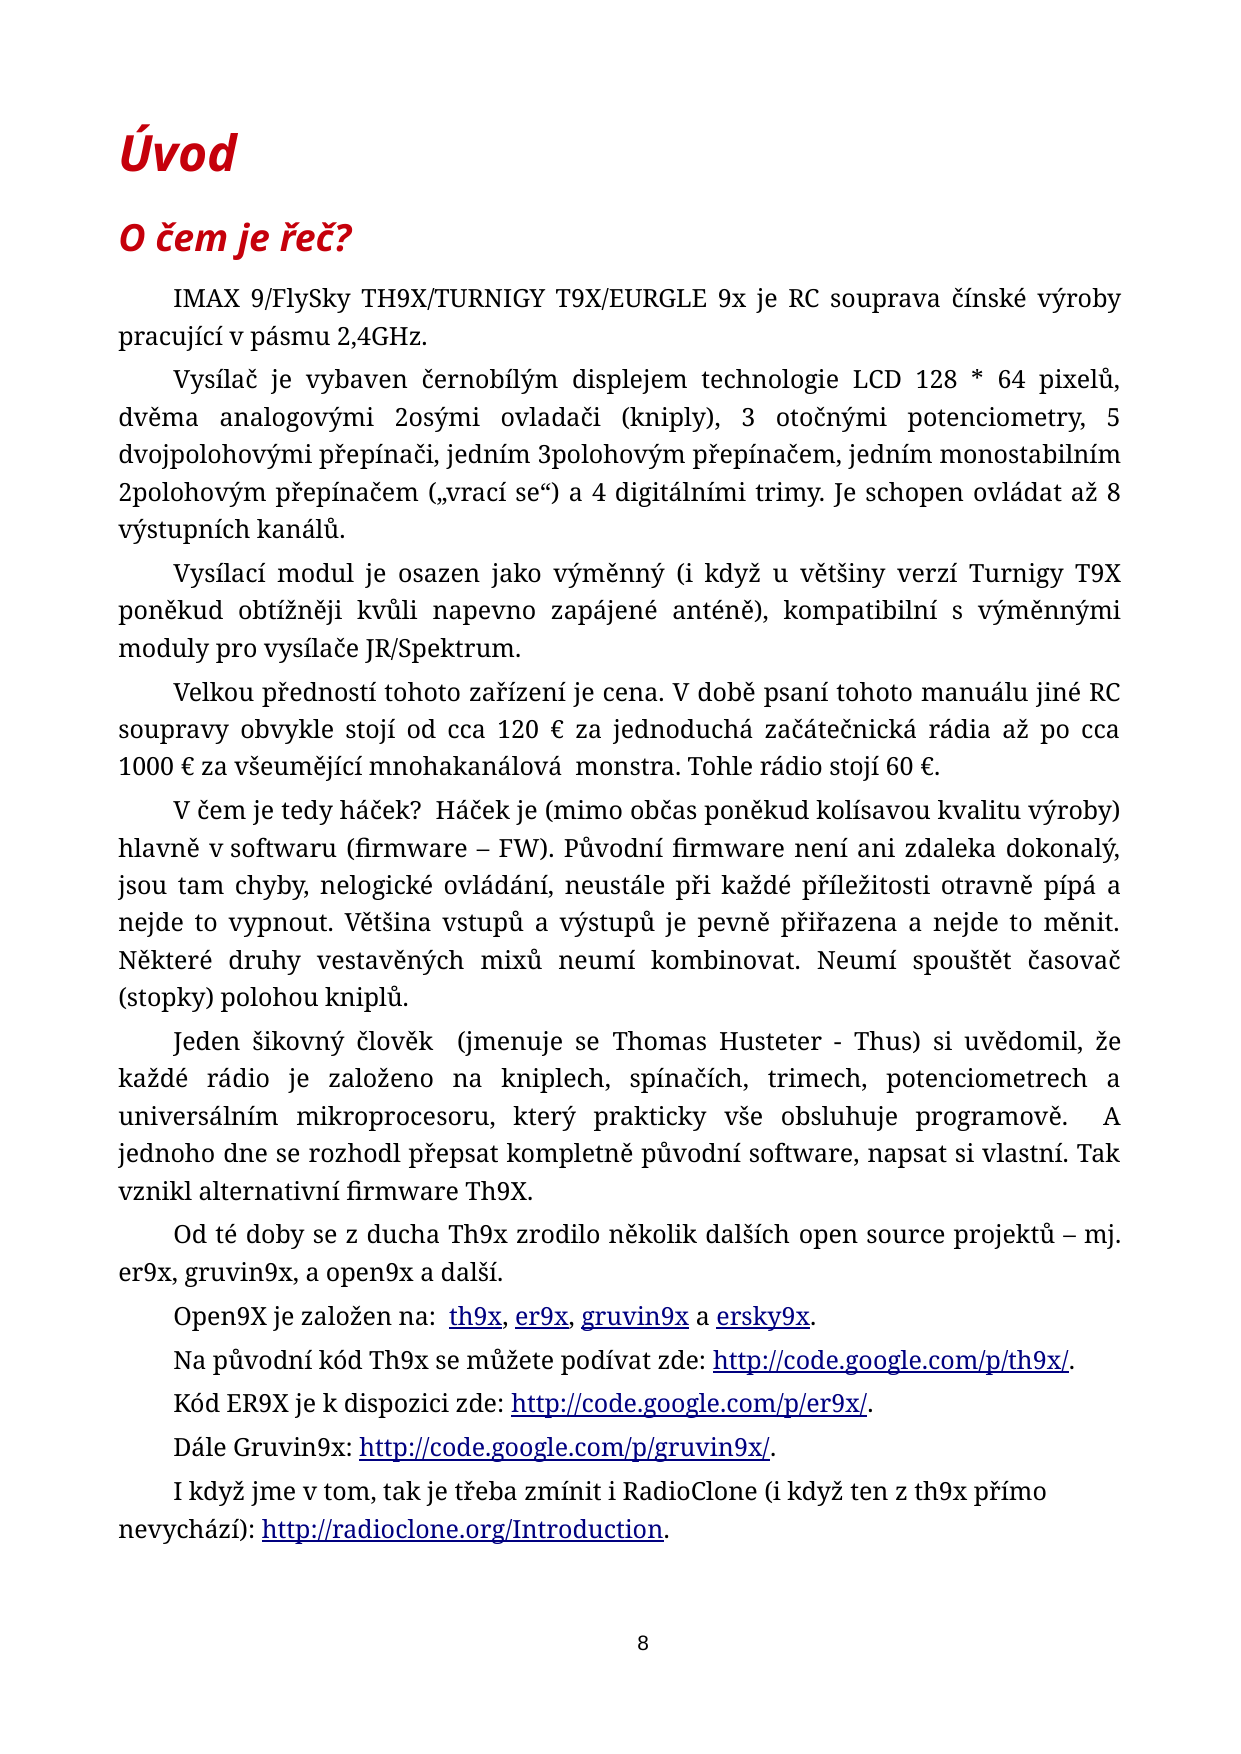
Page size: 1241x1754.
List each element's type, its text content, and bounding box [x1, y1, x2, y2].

text Jeden šikovný člověk (jmenuje se Thomas Husteter - Thus) si uvědomil, že každé rádio je založeno na kniplech, spínačích, trimech, potenciometrech a universálním mikroproce­soru, který prakticky vše obsluhuje programově. A jednoho dne se rozhodl přepsat kompletně původní software, napsat si vlastní. Tak vznikl alternativní firmware Th9X. [118, 1024, 1122, 1207]
text Vysílací modul je osazen jako výměnný (i když u většiny verzí Turnigy T9X poněkud ob­tížněji kvůli napevno zapájené anténě), kompatibilní s výměnnými moduly pro vysílače JR/Spektrum. [118, 556, 1122, 664]
text Dále Gruvin9x: http://code.google.com/p/gruvin9x/. [118, 1430, 1122, 1464]
subtitle O čem je řeč? [118, 212, 1122, 263]
text Open9X je založen na: th9x, er9x, gruvin9x a ersky9x. [118, 1298, 1122, 1332]
text Od té doby se z ducha Th9x zrodilo několik dalších open source projektů – mj. er9x, gru­vin9x, a open9x a další. [118, 1217, 1122, 1289]
text Kód ER9X je k dispozici zde: http://code.google.com/p/er9x/. [118, 1386, 1122, 1420]
text Velkou předností tohoto zařízení je cena. V době psaní tohoto manuálu jiné RC soupravy obvykle stojí od cca 120 € za jednoduchá začátečnická rádia až po cca 1000 € za všeumějí­cí mnohakanálová monstra. Tohle rádio stojí 60 €. [118, 674, 1122, 783]
text I když jme v tom, tak je třeba zmínit i RadioClone (i když ten z th9x přímo nevychází): http://radioclone.org/Introduction. [118, 1474, 1122, 1545]
subtitle Úvod [118, 118, 1122, 186]
text Vysílač je vybaven černobílým displejem technologie LCD 128 * 64 pixelů, dvěma analogovými 2osými ovladači (kniply), 3 otočnými potenciometry, 5 dvojpolohovými pře­pínači, jedním 3polohovým přepínačem, jedním monostabilním 2polohovým přepínačem („vrací se“) a 4 digitálními trimy. Je schopen ovládat až 8 výstupních kanálů. [118, 362, 1122, 546]
text IMAX 9/FlySky TH9X/TURNIGY T9X/EURGLE 9x je RC souprava čínské výroby pracující v pásmu 2,4GHz. [118, 281, 1122, 352]
text V čem je tedy háček? Háček je (mimo občas poněkud kolísavou kvalitu výroby) hlavně v soft­waru (firmware – FW). Původní firmware není ani zdaleka dokonalý, jsou tam chyby, nelo­gické ovládání, neustále při každé příležitosti otravně pípá a nejde to vypnout. Většina vstupů a výstupů je pevně přiřazena a nejde to měnit. Některé druhy vestavěných mixů neumí kombinovat. Neumí spouštět časovač (stopky) polohou kniplů. [118, 793, 1122, 1014]
text Na původní kód Th9x se můžete podívat zde: http://code.google.com/p/th9x/. [118, 1342, 1122, 1376]
